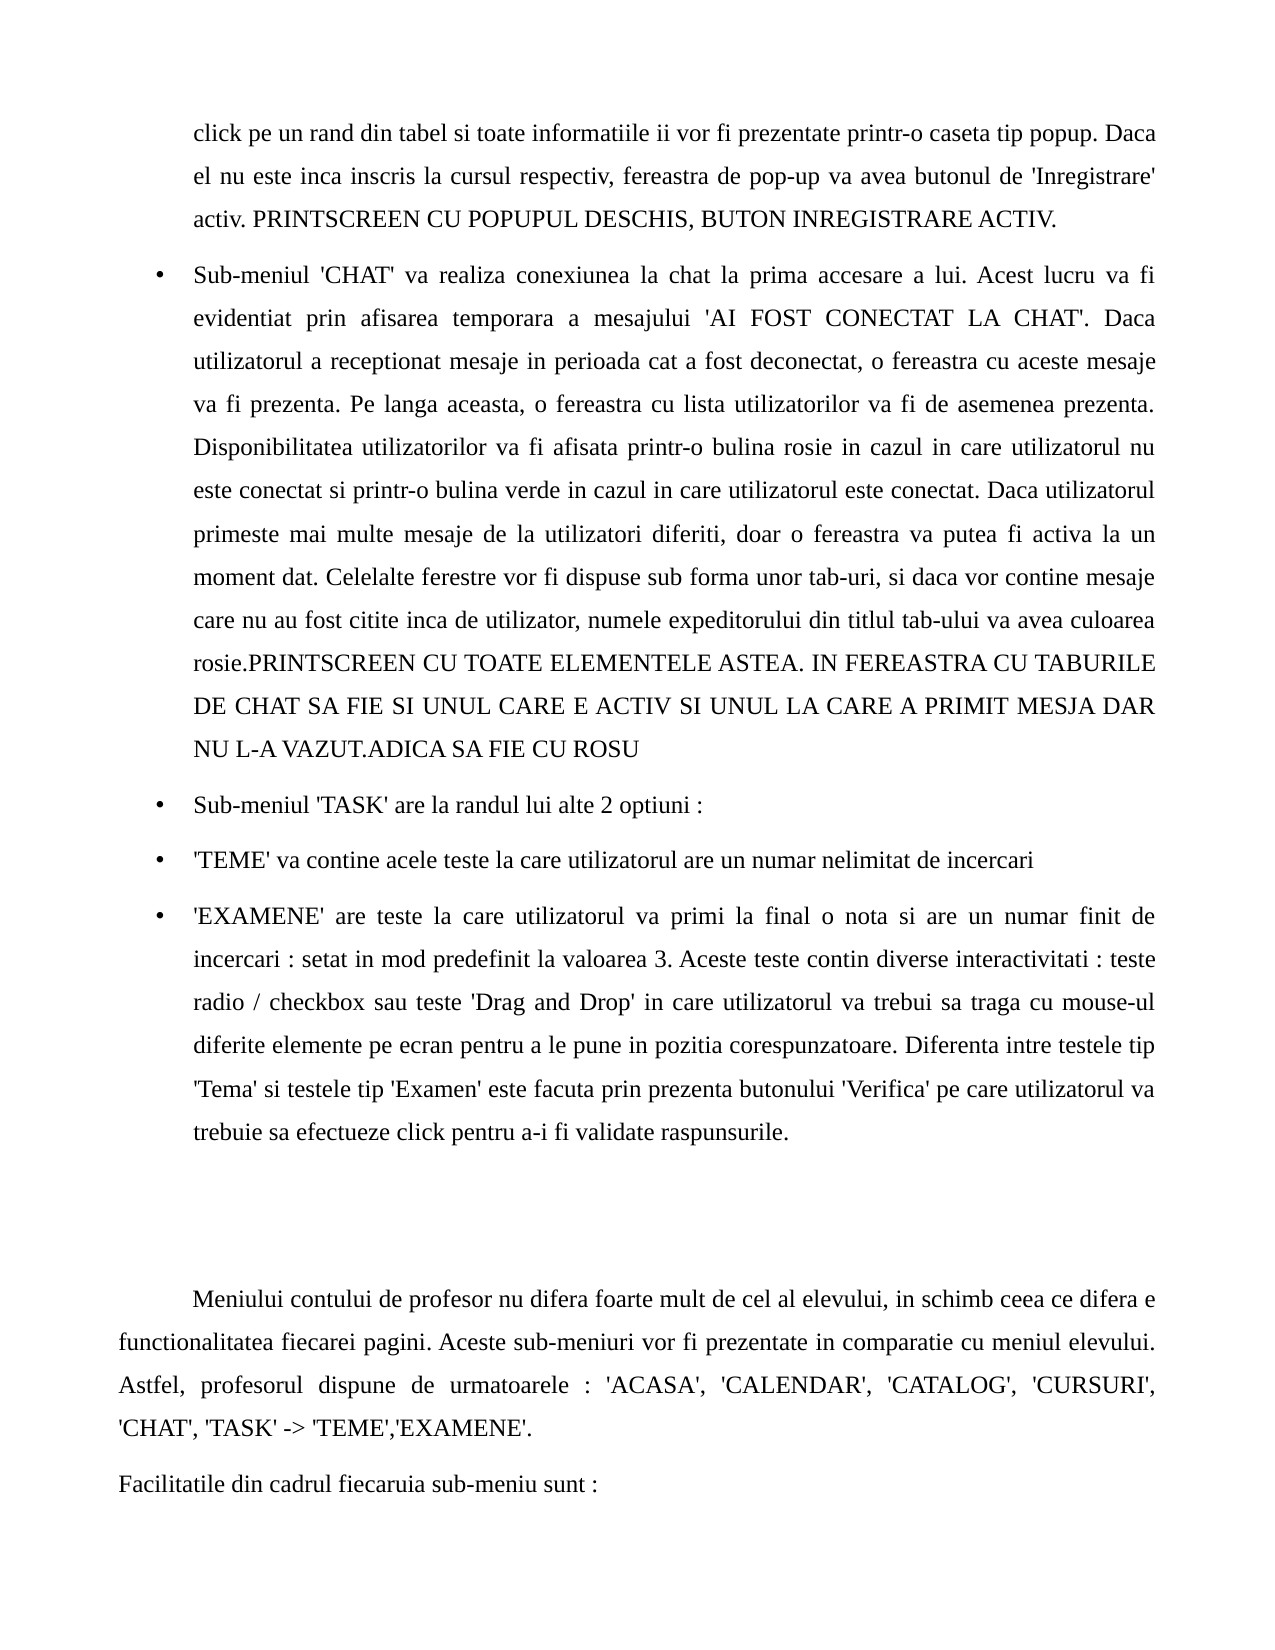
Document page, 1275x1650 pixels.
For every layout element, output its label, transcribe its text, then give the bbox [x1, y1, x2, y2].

list Sub-meniul 'CHAT' va realiza conexiunea la chat la prima accesare a lui. Acest lucru va fi evidentiat prin afisarea temporara a mesajului 'AI FOST CONECTAT LA CHAT'. Daca utilizatorul a receptionat mesaje in perioada cat a fost deconectat, o fereastra cu aceste mesaje va fi prezenta. Pe langa aceasta, o fereastra cu lista utilizatorilor va fi de asemenea prezenta. Disponibilitatea utilizatorilor va fi afisata printr-o bulina rosie in cazul in care utilizatorul nu este conectat si printr-o bulina verde in cazul in care utilizatorul este conectat. Daca utilizatorul primeste mai multe mesaje de la utilizatori diferiti, doar o fereastra va putea fi activa la un moment dat. Celelalte ferestre vor fi dispuse sub forma unor tab-uri, si daca vor contine mesaje care nu au fost citite inca de utilizator, numele expeditorului din titlul tab-ului va avea culoarea rosie.PRINTSCREEN CU TOATE ELEMENTELE ASTEA. IN FEREASTRA CU TABURILE DE CHAT SA FIE SI UNUL CARE E ACTIV SI UNUL LA CARE A PRIMIT MESJA DAR NU L-A VAZUT.ADICA SA FIE CU ROSU [156, 260, 1157, 763]
text Meniului contului de profesor nu difera foarte mult de cel al elevului, in schimb ceea ce difera e functionalitatea fiecarei pagini. Aceste sub-meniuri vor fi prezentate in comparatie cu meniul elevului. Astfel, profesorul dispune de urmatoarele : 'ACASA', 'CALENDAR', 'CATALOG', 'CURSURI', 'CHAT', 'TASK' -> 'TEME','EXAMENE'. [118, 1284, 1157, 1442]
list 'TEME' va contine acele teste la care utilizatorul are un numar nelimitat de incercari [156, 846, 1157, 874]
list Sub-meniul 'TASK' are la randul lui alte 2 optiuni : [156, 790, 1157, 819]
text Facilitatile din cadrul fiecaruia sub-meniu sunt : [118, 1469, 1157, 1497]
list 'EXAMENE' are teste la care utilizatorul va primi la final o nota si are un numar finit de incercari : setat in mod predefinit la valoarea 3. Aceste teste contin diverse interactivitati : teste radio / checkbox sau teste 'Drag and Drop' in care utilizatorul va trebui sa traga cu mouse-ul diferite elemente pe ecran pentru a le pune in pozitia corespunzatoare. Diferenta intre testele tip 'Tema' si testele tip 'Examen' este facuta prin prezenta butonului 'Verifica' pe care utilizatorul va trebuie sa efectueze click pentru a-i fi validate raspunsurile. [156, 901, 1157, 1146]
list click pe un rand din tabel si toate informatiile ii vor fi prezentate printr-o caseta tip popup. Daca el nu este inca inscris la cursul respectiv, fereastra de pop-up va avea butonul de 'Inregistrare' activ. PRINTSCREEN CU POPUPUL DESCHIS, BUTON INREGISTRARE ACTIV. [156, 118, 1157, 233]
